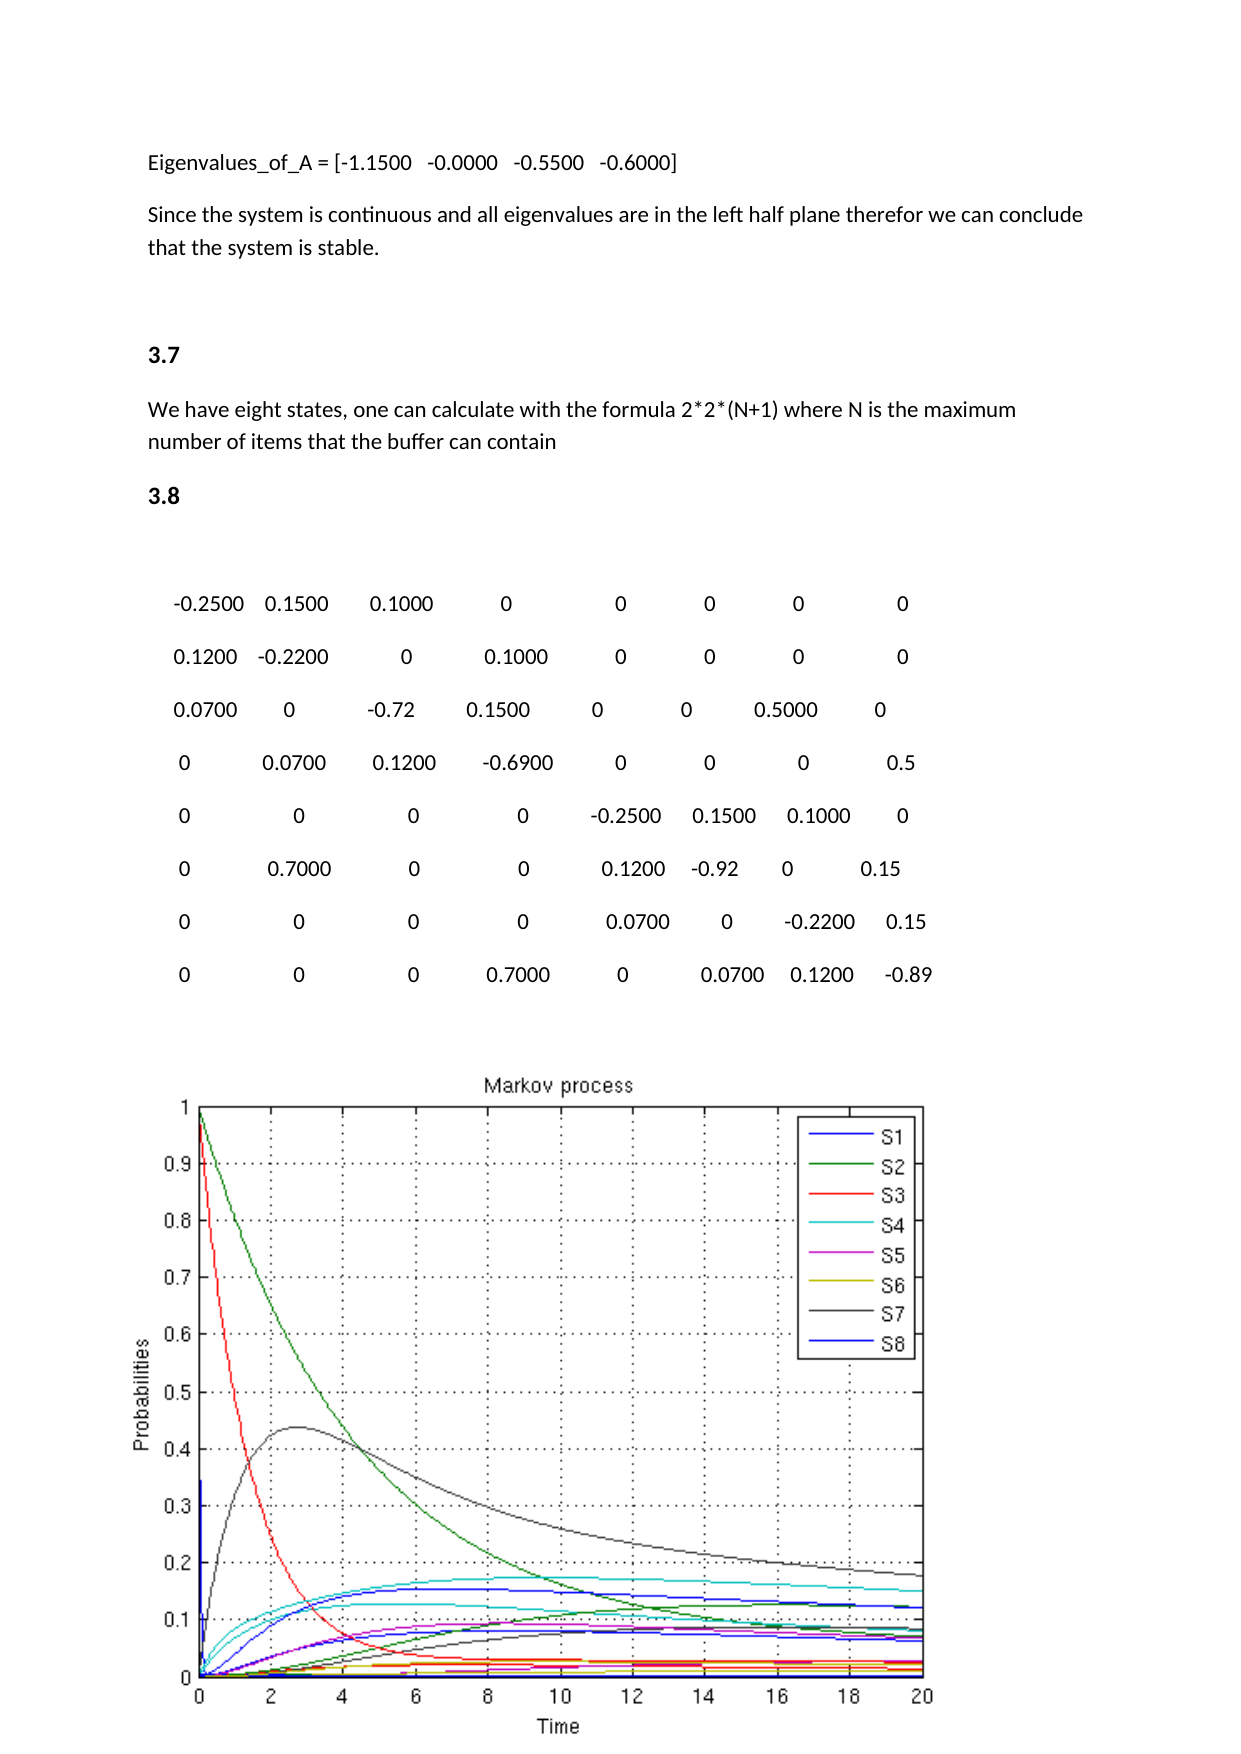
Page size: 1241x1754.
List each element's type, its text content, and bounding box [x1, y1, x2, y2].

text Since the system is continuous and all eigenvalues are in the left half plane therefor we can conclude that the system is stable. [148, 201, 1093, 261]
picture [77, 1053, 1011, 1754]
text 0 0 0 0 -0.2500 0.1500 0.1000 0 [148, 801, 1093, 829]
text 0 0 0 0.7000 0 0.0700 0.1200 -0.89 [148, 960, 1093, 988]
text 0.0700 0 -0.72 0.1500 0 0 0.5000 0 [148, 695, 1093, 723]
text We have eight states, one can calculate with the formula 2*2*(N+1) where N is the maximum number of items that the buffer can contain [148, 395, 1093, 455]
text 0 0.7000 0 0 0.1200 -0.92 0 0.15 [148, 854, 1093, 882]
text 0.1200 -0.2200 0 0.1000 0 0 0 0 [148, 642, 1093, 670]
text 0 0.0700 0.1200 -0.6900 0 0 0 0.5 [148, 748, 1093, 776]
text -0.2500 0.1500 0.1000 0 0 0 0 0 [148, 589, 1093, 617]
text 3.7 [148, 339, 1093, 369]
text Eigenvalues_of_A = [-1.1500 -0.0000 -0.5500 -0.6000] [148, 148, 1093, 176]
text 3.8 [148, 480, 1093, 510]
text 0 0 0 0 0.0700 0 -0.2200 0.15 [148, 907, 1093, 935]
